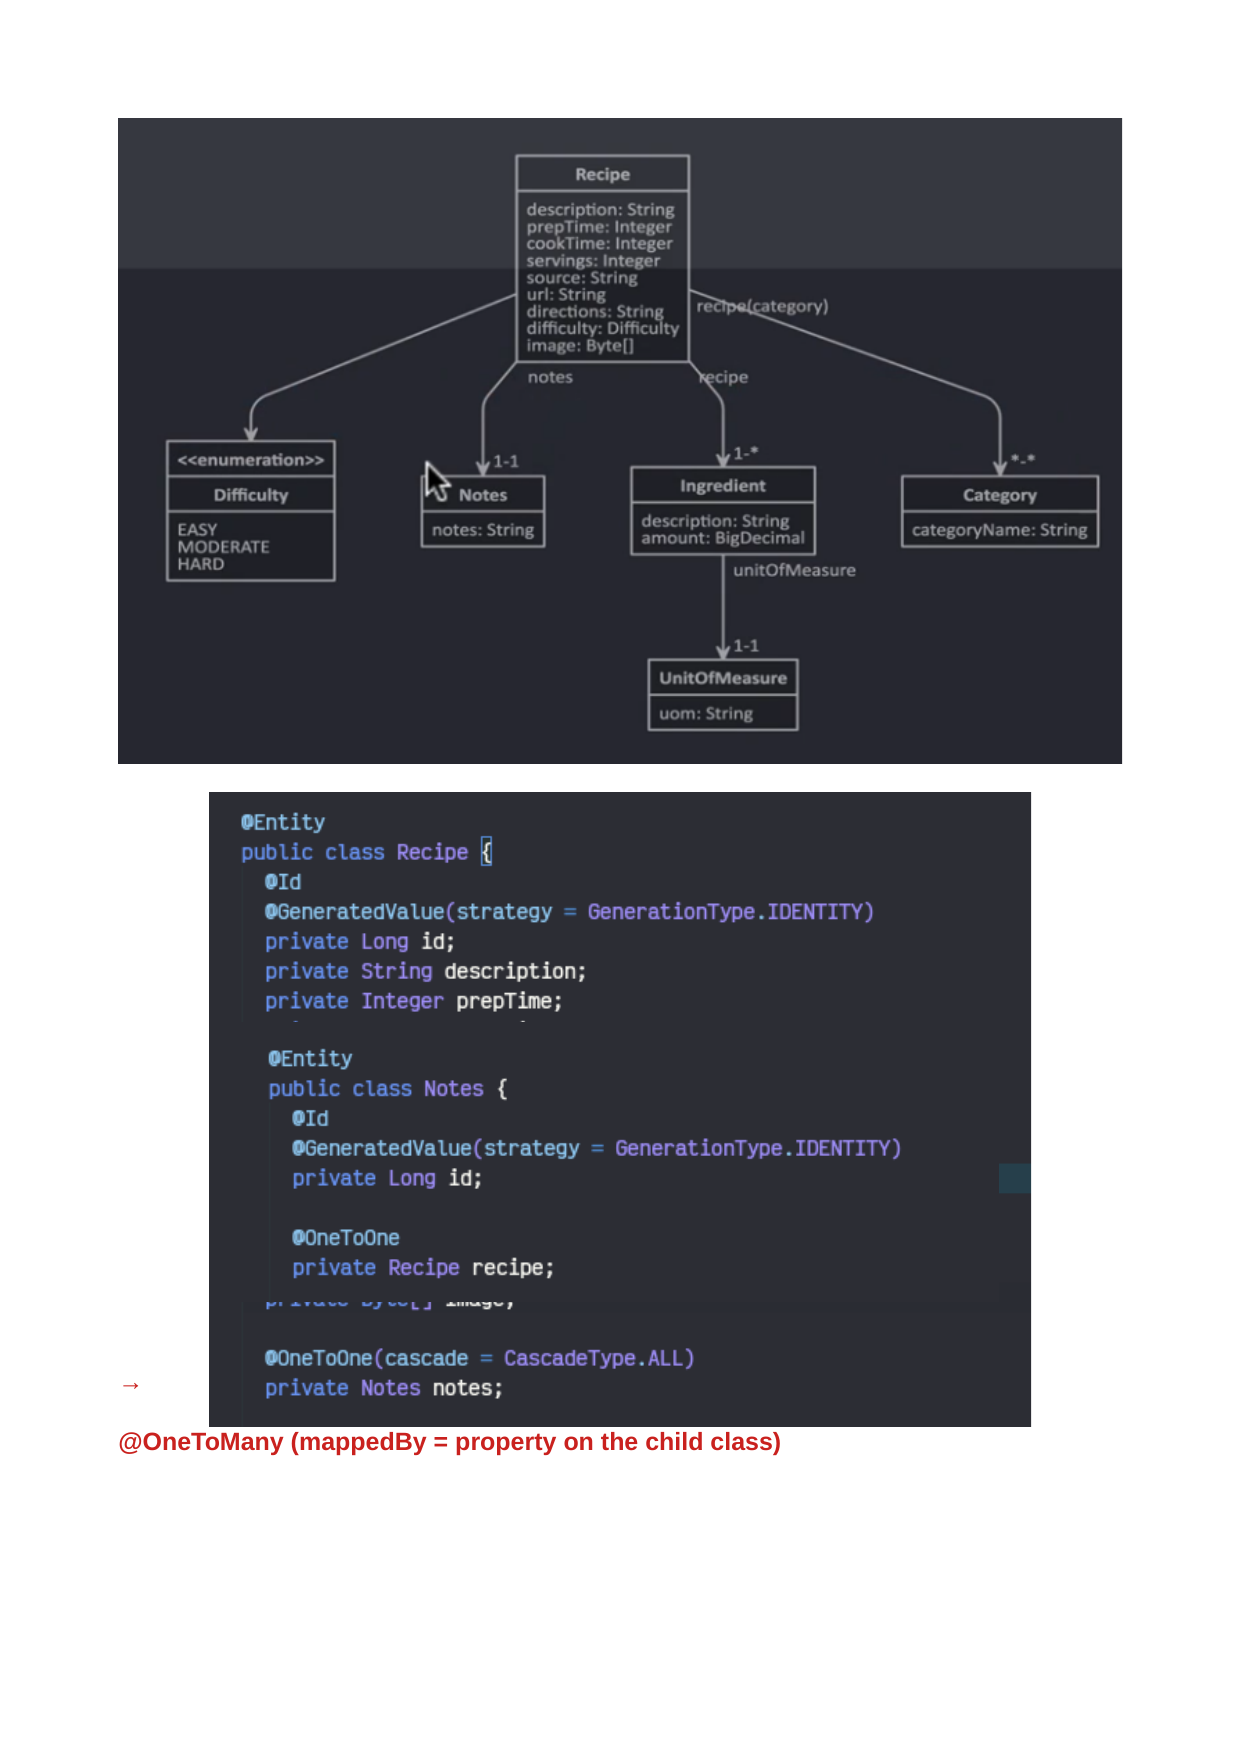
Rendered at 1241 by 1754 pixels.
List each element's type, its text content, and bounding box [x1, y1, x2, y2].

text → @OneToMany (mappedBy = property on the child class) [118, 1367, 1122, 1455]
picture [209, 792, 1032, 1427]
picture [118, 118, 1123, 764]
